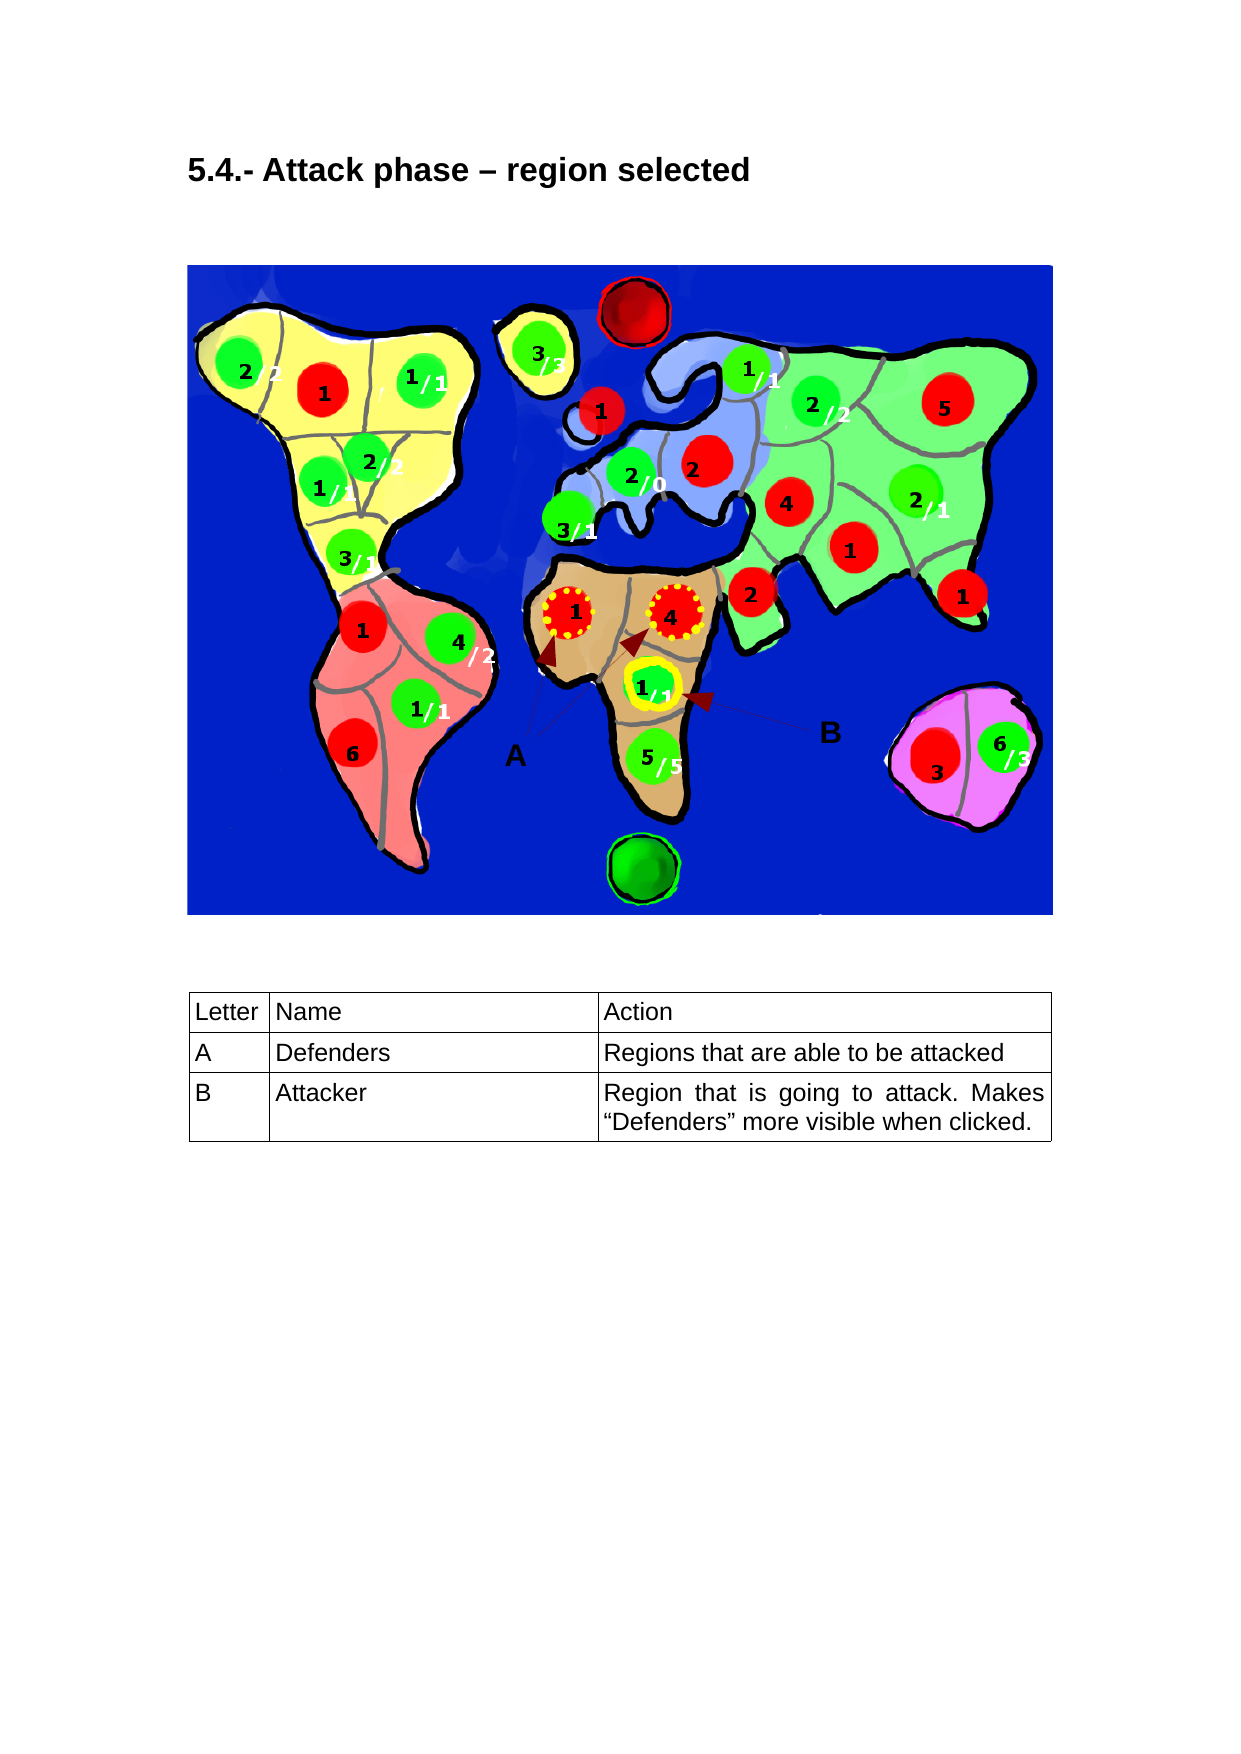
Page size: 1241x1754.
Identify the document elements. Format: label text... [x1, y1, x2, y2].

table_cell B [190, 1073, 269, 1141]
table_cell Defenders [270, 1033, 598, 1072]
table_cell Regions that are able to be attacked [599, 1033, 1051, 1072]
table_header Name [270, 993, 598, 1032]
table_header Action [599, 993, 1051, 1032]
text 5.4.- Attack phase – region selected [187, 150, 1053, 188]
table_cell Region that is going to attack. Makes “Defenders” more visible when clicked. [599, 1073, 1051, 1141]
table_cell Attacker [270, 1073, 598, 1141]
table_cell A [190, 1033, 269, 1072]
table_header Letter [190, 993, 269, 1032]
picture [187, 265, 1053, 915]
